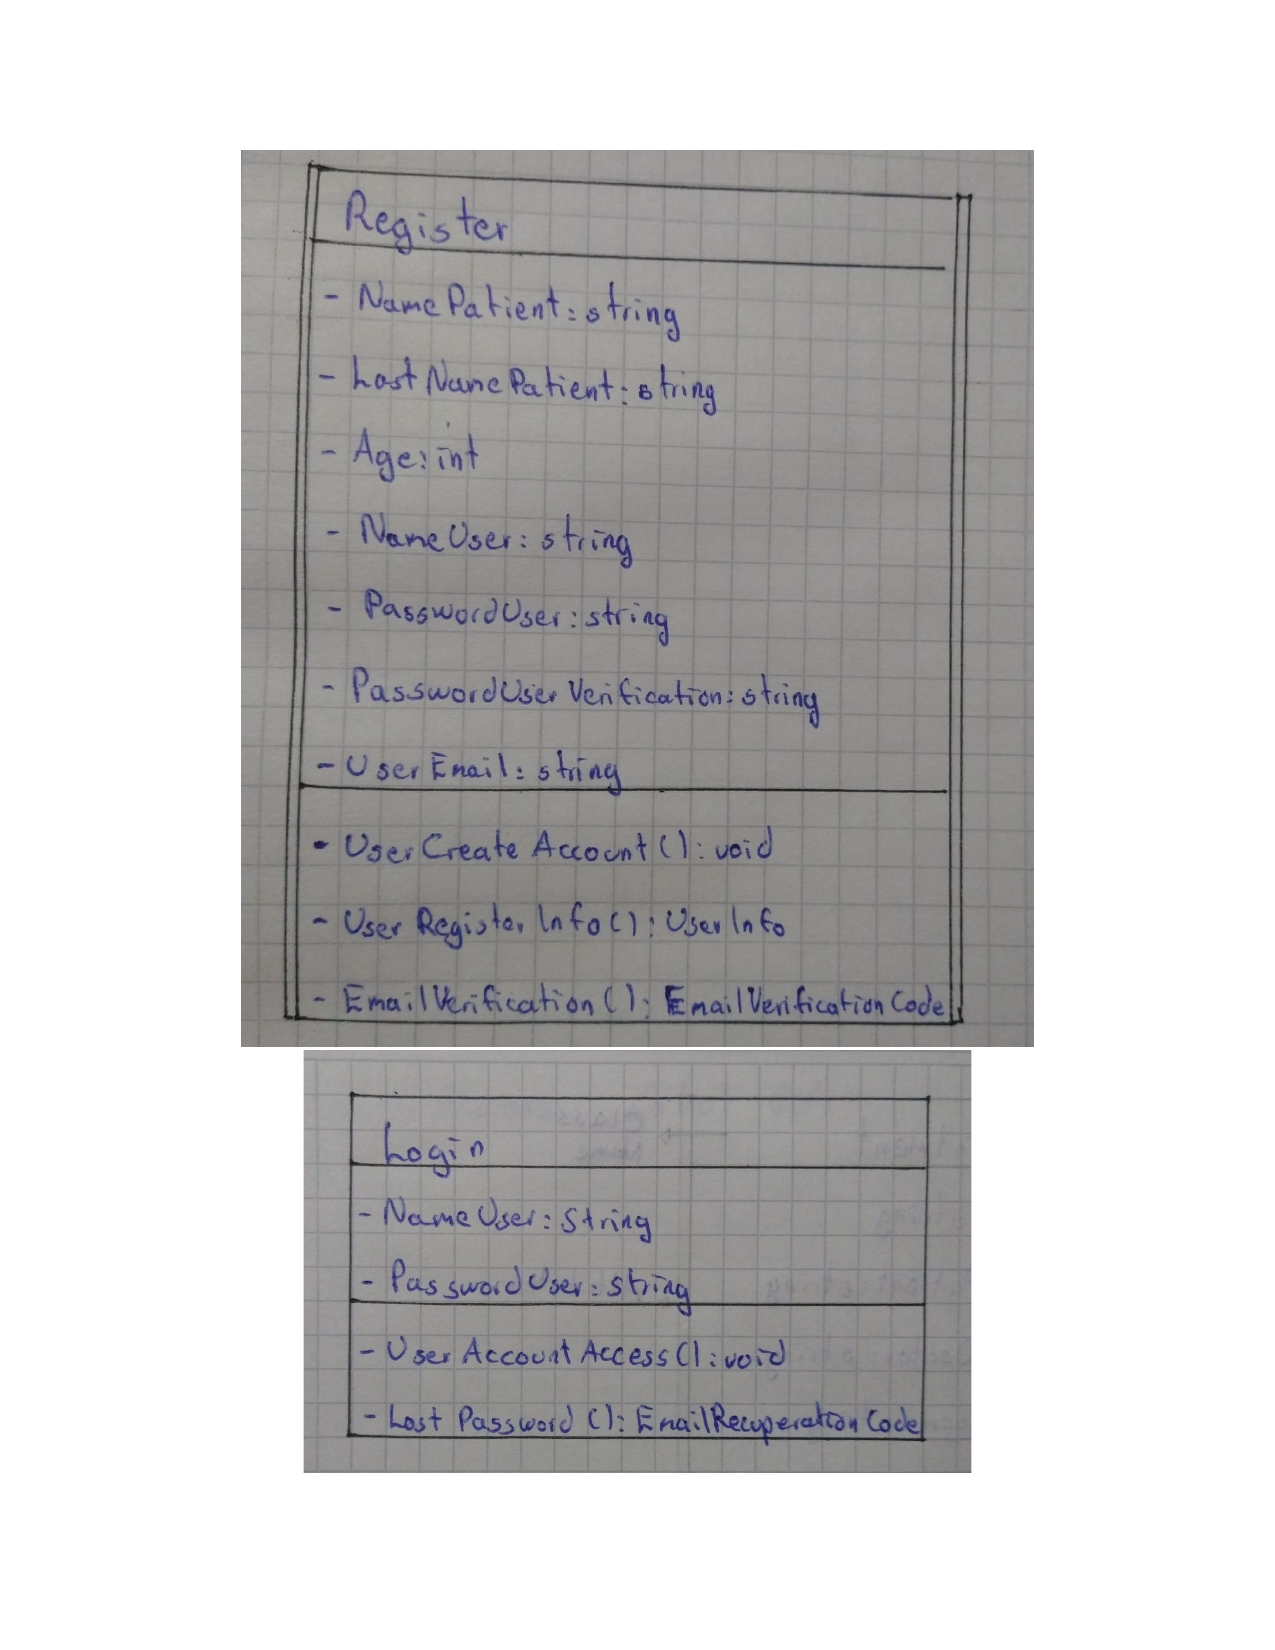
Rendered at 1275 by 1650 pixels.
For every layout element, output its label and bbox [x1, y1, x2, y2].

picture [303, 1050, 972, 1473]
picture [241, 150, 1034, 1047]
